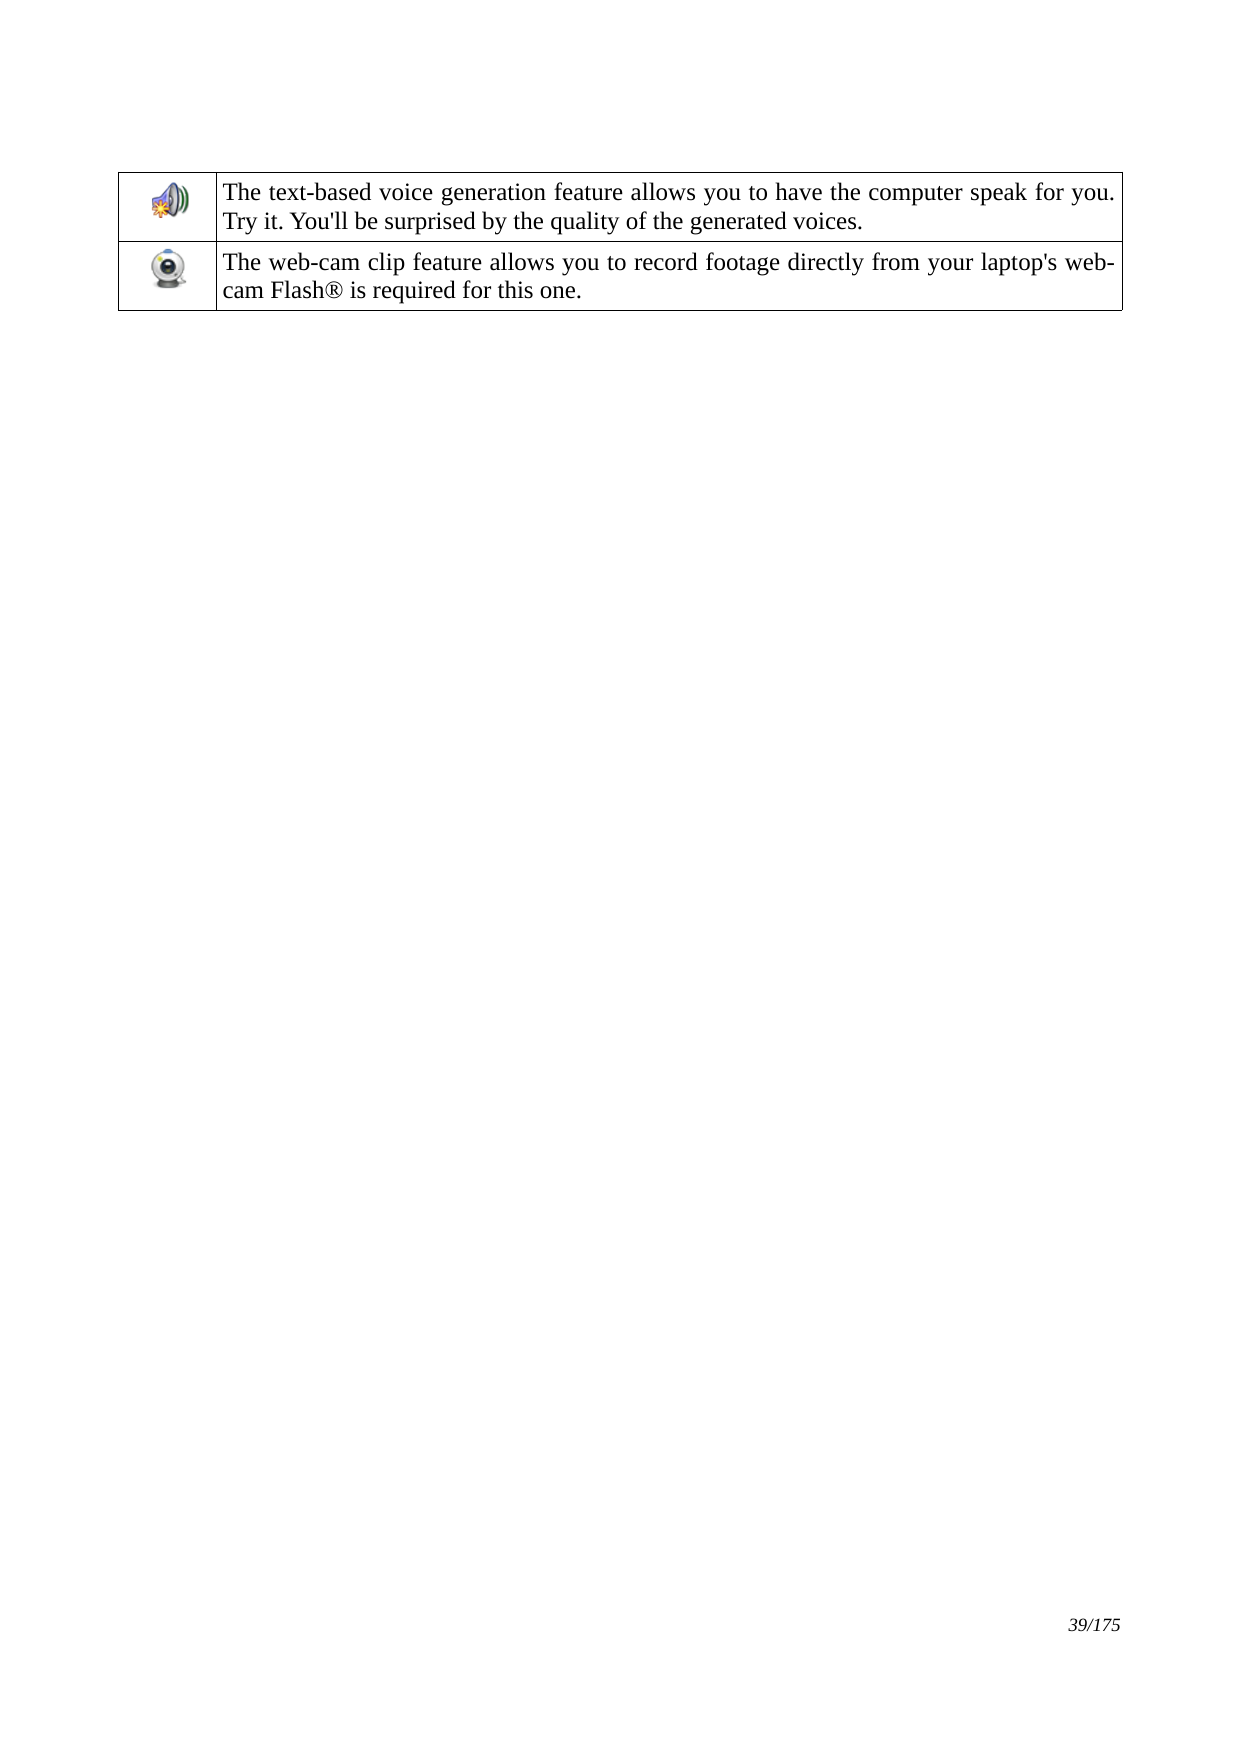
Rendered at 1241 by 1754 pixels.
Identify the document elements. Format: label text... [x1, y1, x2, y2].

table_cell The text-based voice generation feature allows you to have the computer speak for you. Try it. You'll be surprised by the quality of the generated voices. [217, 173, 1122, 241]
table_cell The web-cam clip feature allows you to record footage directly from your laptop's web-cam Flash® is required for this one. [217, 242, 1122, 310]
picture [144, 246, 191, 293]
table_cell [119, 242, 216, 310]
table_cell [119, 173, 216, 241]
picture [151, 180, 189, 218]
